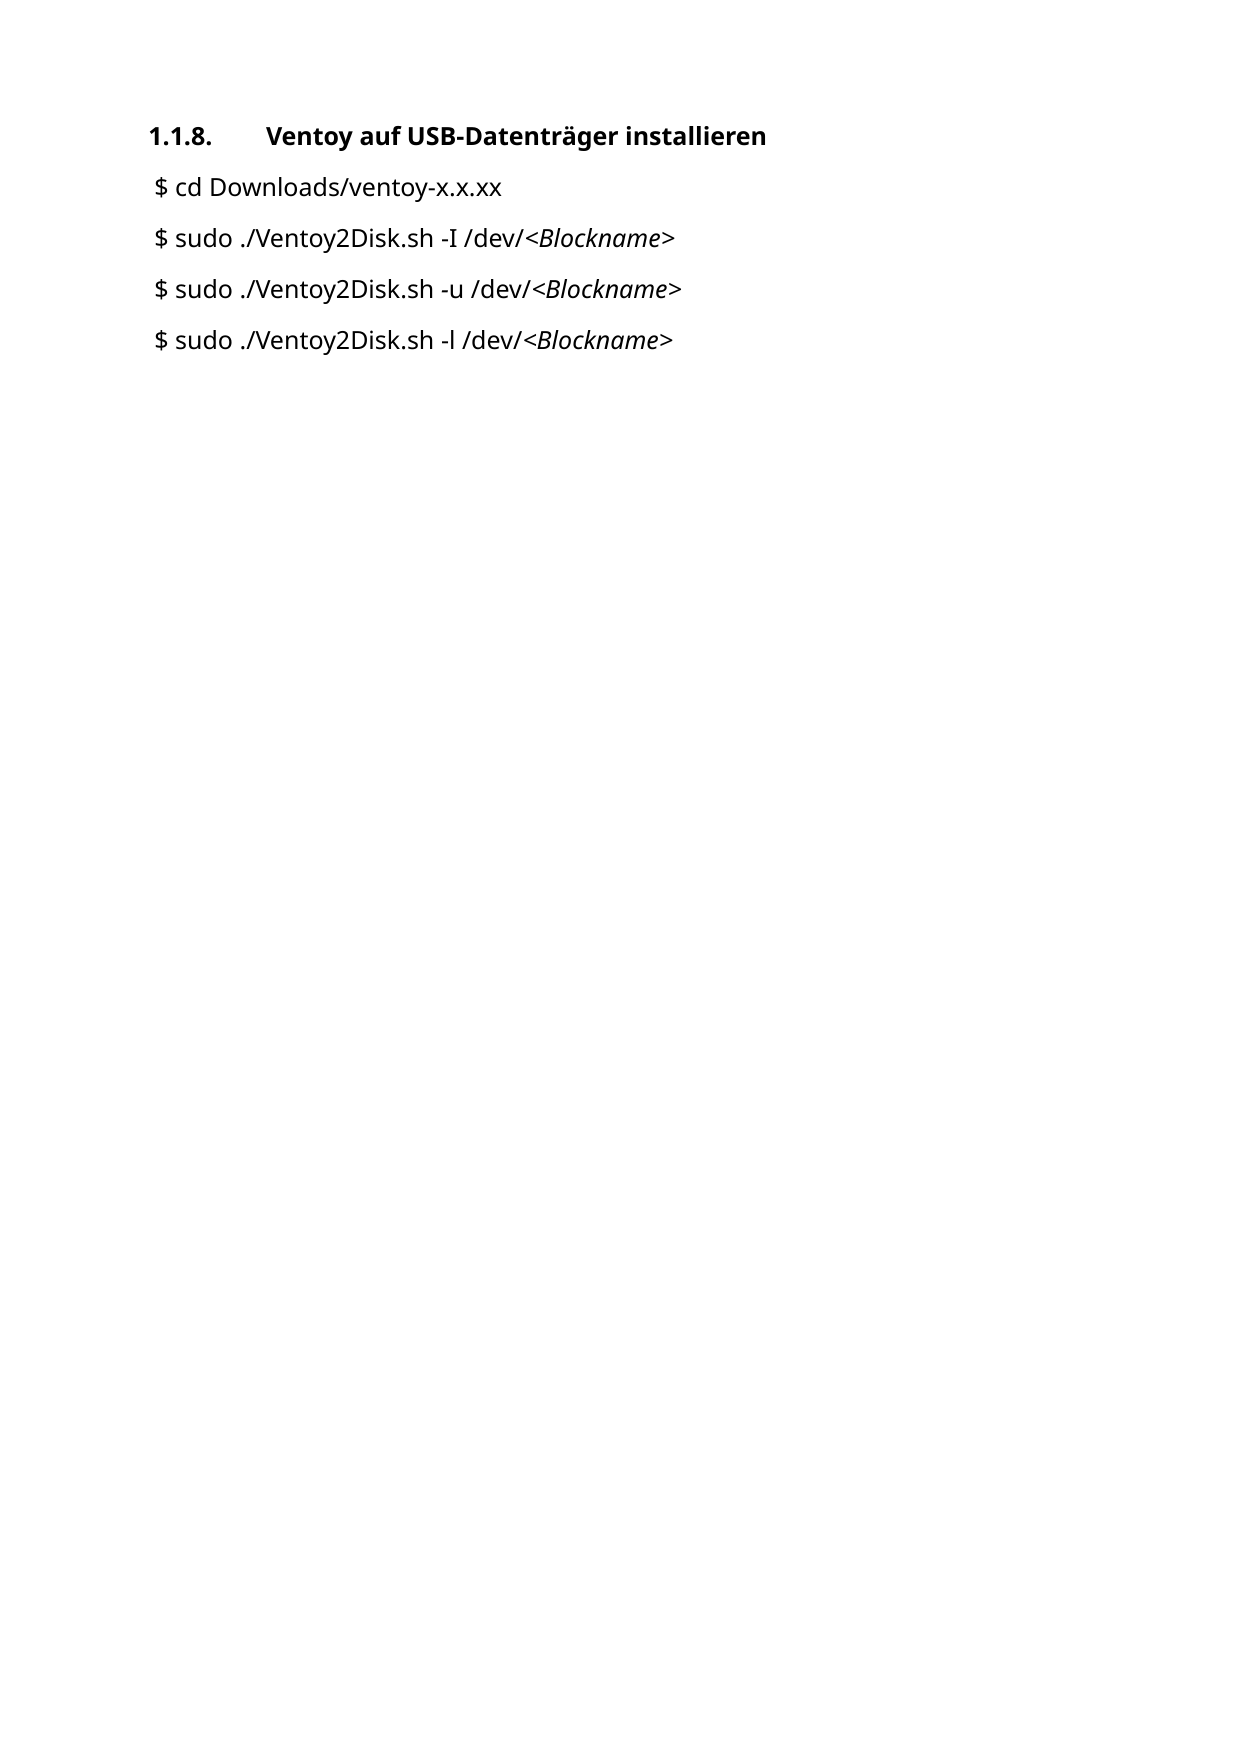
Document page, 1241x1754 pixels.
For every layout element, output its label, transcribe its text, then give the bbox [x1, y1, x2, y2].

text $ cd Downloads/ventoy-x.x.xx [154, 169, 1122, 203]
text $ sudo ./Ventoy2Disk.sh -l /dev/<Blockname> [154, 322, 1122, 356]
text $ sudo ./Ventoy2Disk.sh -u /dev/<Blockname> [154, 271, 1122, 305]
subtitle Ventoy auf USB-Datenträger installieren [118, 118, 1122, 152]
text $ sudo ./Ventoy2Disk.sh -I /dev/<Blockname> [154, 220, 1122, 254]
